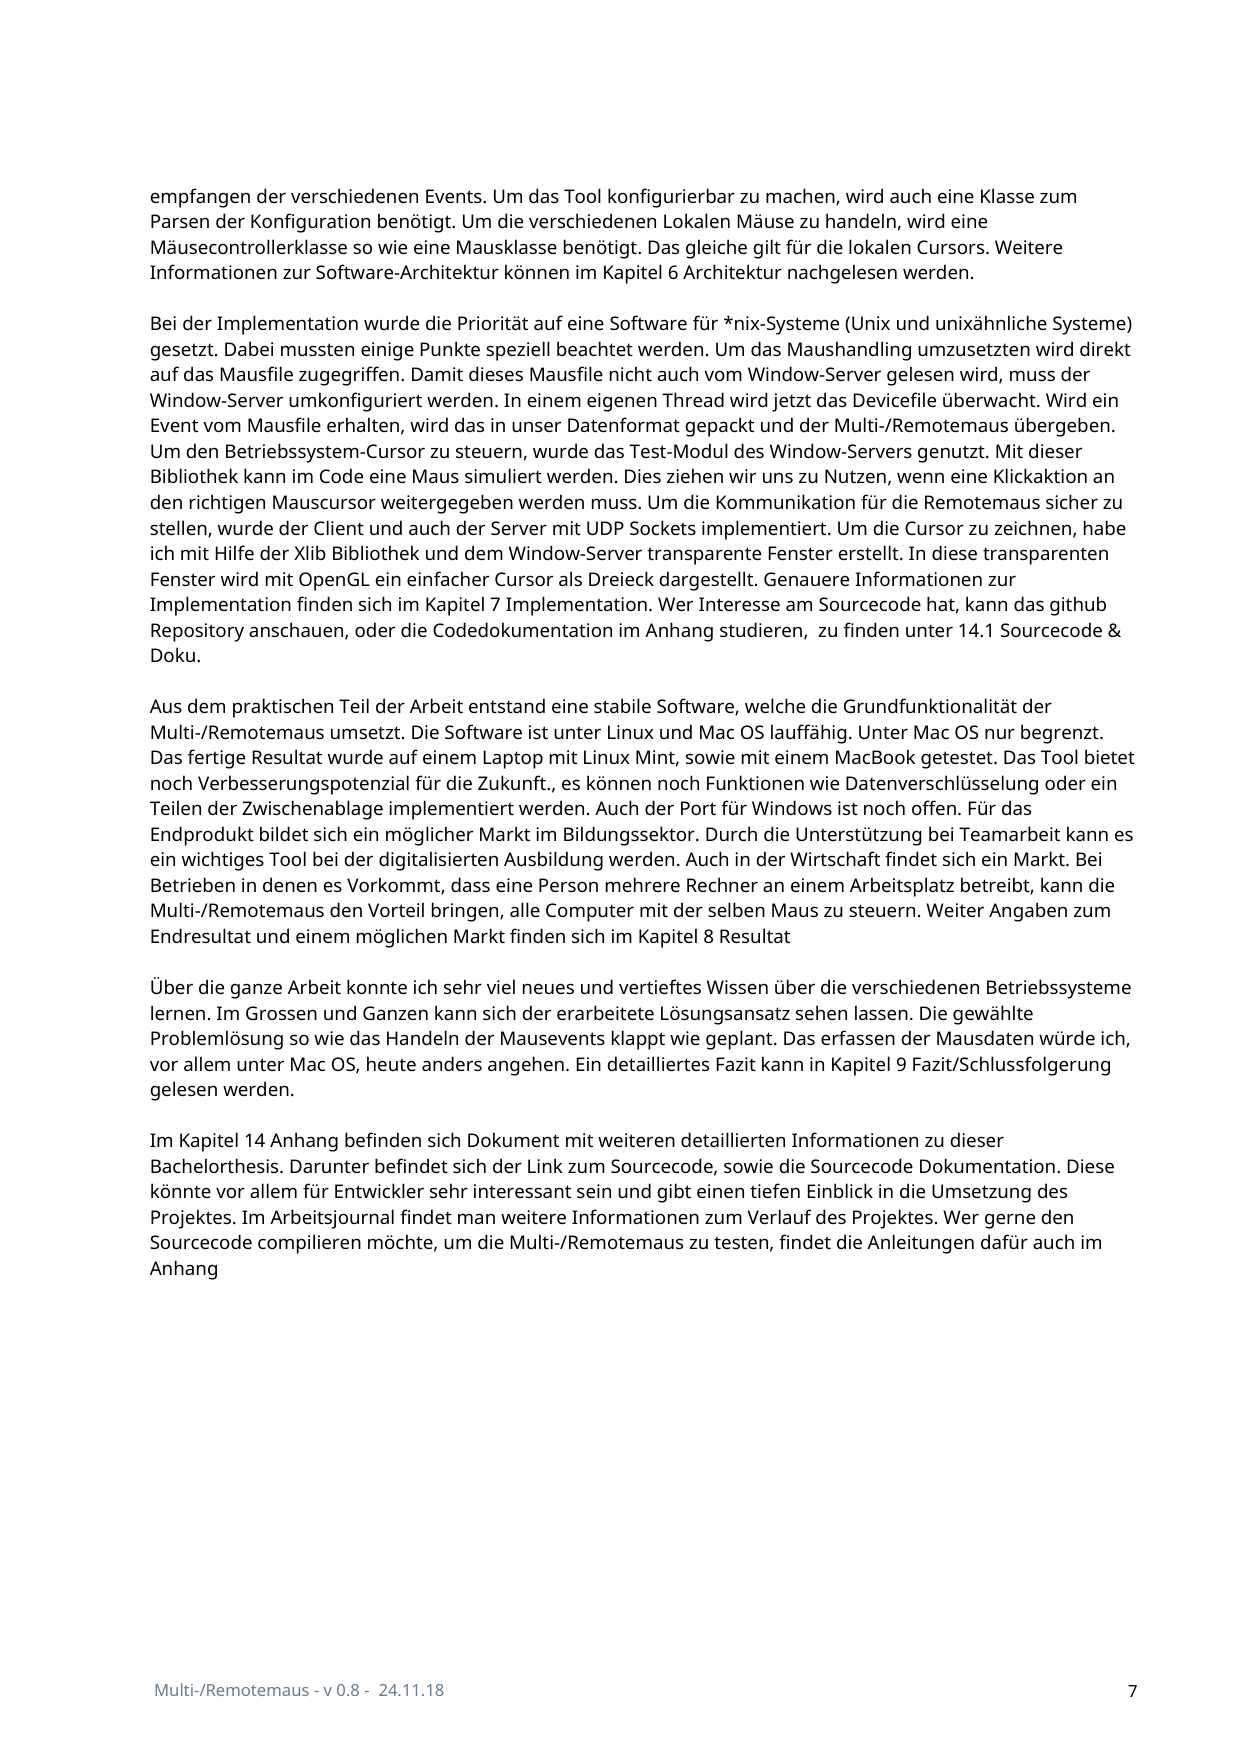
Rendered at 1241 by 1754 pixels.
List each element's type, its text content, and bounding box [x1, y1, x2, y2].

text Über die ganze Arbeit konnte ich sehr viel neues und vertieftes Wissen über die verschiedenen Betriebssysteme lernen. Im Grossen und Ganzen kann sich der erarbeitete Lösungsansatz sehen lassen. Die gewählte Problemlösung so wie das Handeln der Mausevents klappt wie geplant. Das erfassen der Mausdaten würde ich, vor allem unter Mac OS, heute anders angehen. Ein detailliertes Fazit kann in Kapitel 9 Fazit/Schlussfolgerung gelesen werden. [149, 974, 1136, 1102]
text Bei der Implementation wurde die Priorität auf eine Software für *nix-Systeme (Unix und unixähnliche Systeme) gesetzt. Dabei mussten einige Punkte speziell beachtet werden. Um das Maushandling umzusetzten wird direkt auf das Mausfile zugegriffen. Damit dieses Mausfile nicht auch vom Window-Server gelesen wird, muss der Window-Server umkonfiguriert werden. In einem eigenen Thread wird jetzt das Devicefile überwacht. Wird ein Event vom Mausfile erhalten, wird das in unser Datenformat gepackt und der Multi-/Remotemaus übergeben. Um den Betriebssystem-Cursor zu steuern, wurde das Test-Modul des Window-Servers genutzt. Mit dieser Bibliothek kann im Code eine Maus simuliert werden. Dies ziehen wir uns zu Nutzen, wenn eine Klickaktion an den richtigen Mauscursor weitergegeben werden muss. Um die Kommunikation für die Remotemaus sicher zu stellen, wurde der Client und auch der Server mit UDP Sockets implementiert. Um die Cursor zu zeichnen, habe ich mit Hilfe der Xlib Bibliothek und dem Window-Server transparente Fenster erstellt. In diese transparenten Fenster wird mit OpenGL ein einfacher Cursor als Dreieck dargestellt. Genauere Informationen zur Implementation finden sich im Kapitel 7 Implementation. Wer Interesse am Sourcecode hat, kann das github Repository anschauen, oder die Codedokumentation im Anhang studieren, zu finden unter 14.1 Sourcecode & Doku. [149, 311, 1136, 668]
text Aus dem praktischen Teil der Arbeit entstand eine stabile Software, welche die Grundfunktionalität der Multi-/Remotemaus umsetzt. Die Software ist unter Linux und Mac OS lauffähig. Unter Mac OS nur begrenzt. Das fertige Resultat wurde auf einem Laptop mit Linux Mint, sowie mit einem MacBook getestet. Das Tool bietet noch Verbesserungspotenzial für die Zukunft., es können noch Funktionen wie Datenverschlüsselung oder ein Teilen der Zwischenablage implementiert werden. Auch der Port für Windows ist noch offen. Für das Endprodukt bildet sich ein möglicher Markt im Bildungssektor. Durch die Unterstützung bei Teamarbeit kann es ein wichtiges Tool bei der digitalisierten Ausbildung werden. Auch in der Wirtschaft findet sich ein Markt. Bei Betrieben in denen es Vorkommt, dass eine Person mehrere Rechner an einem Arbeitsplatz betreibt, kann die Multi-/Remotemaus den Vorteil bringen, alle Computer mit der selben Maus zu steuern. Weiter Angaben zum Endresultat und einem möglichen Markt finden sich im Kapitel 8 Resultat [149, 693, 1136, 949]
text Im Kapitel 14 Anhang befinden sich Dokument mit weiteren detaillierten Informationen zu dieser Bachelorthesis. Darunter befindet sich der Link zum Sourcecode, sowie die Sourcecode Dokumentation. Diese könnte vor allem für Entwickler sehr interessant sein und gibt einen tiefen Einblick in die Umsetzung des Projektes. Im Arbeitsjournal findet man weitere Informationen zum Verlauf des Projektes. Wer gerne den Sourcecode compilieren möchte, um die Multi-/Remotemaus zu testen, findet die Anleitungen dafür auch im Anhang [149, 1127, 1136, 1281]
text empfangen der verschiedenen Events. Um das Tool konfigurierbar zu machen, wird auch eine Klasse zum Parsen der Konfiguration benötigt. Um die verschiedenen Lokalen Mäuse zu handeln, wird eine Mäusecontrollerklasse so wie eine Mausklasse benötigt. Das gleiche gilt für die lokalen Cursors. Weitere Informationen zur Software-Architektur können im Kapitel 6 Architektur nachgelesen werden. [149, 183, 1136, 285]
